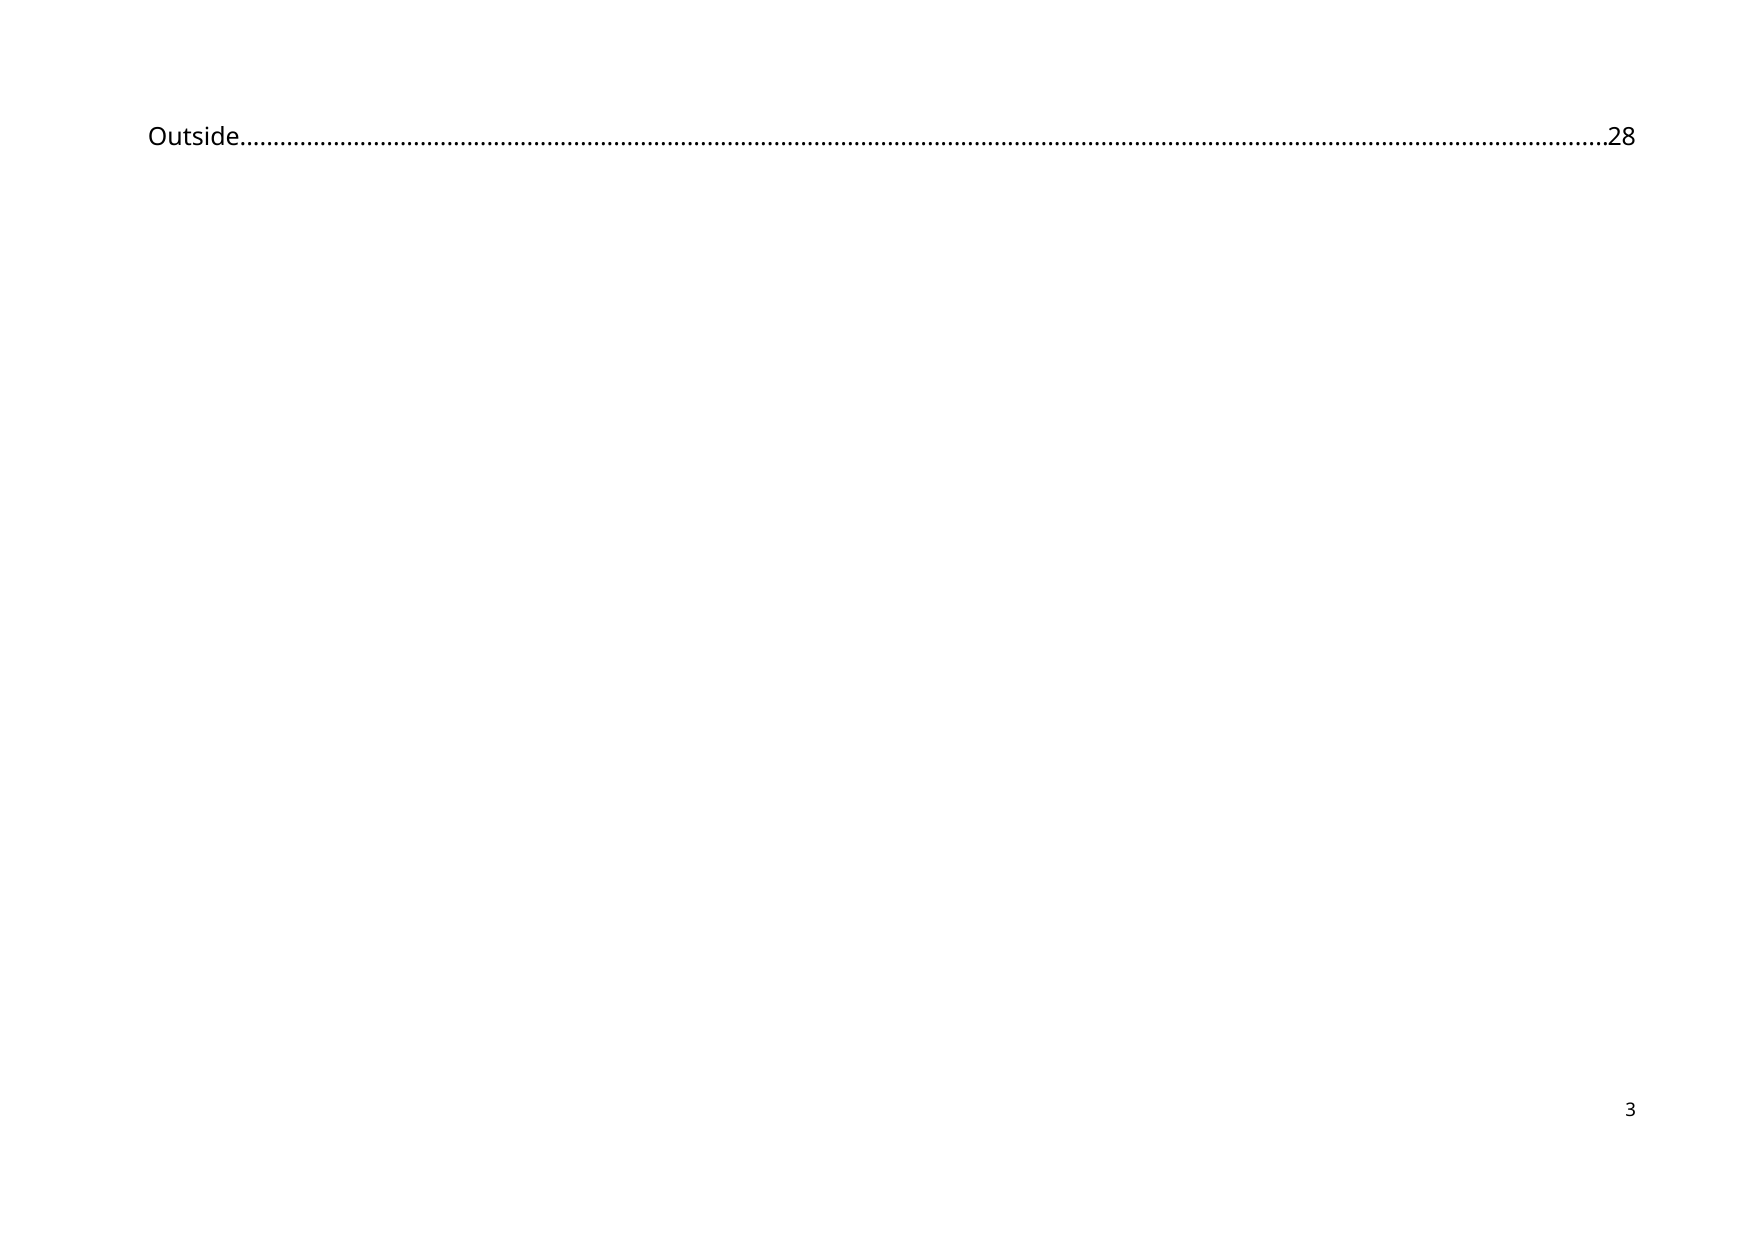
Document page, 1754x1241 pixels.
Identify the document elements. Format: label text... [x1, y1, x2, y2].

text Outside 28 [148, 118, 1636, 152]
